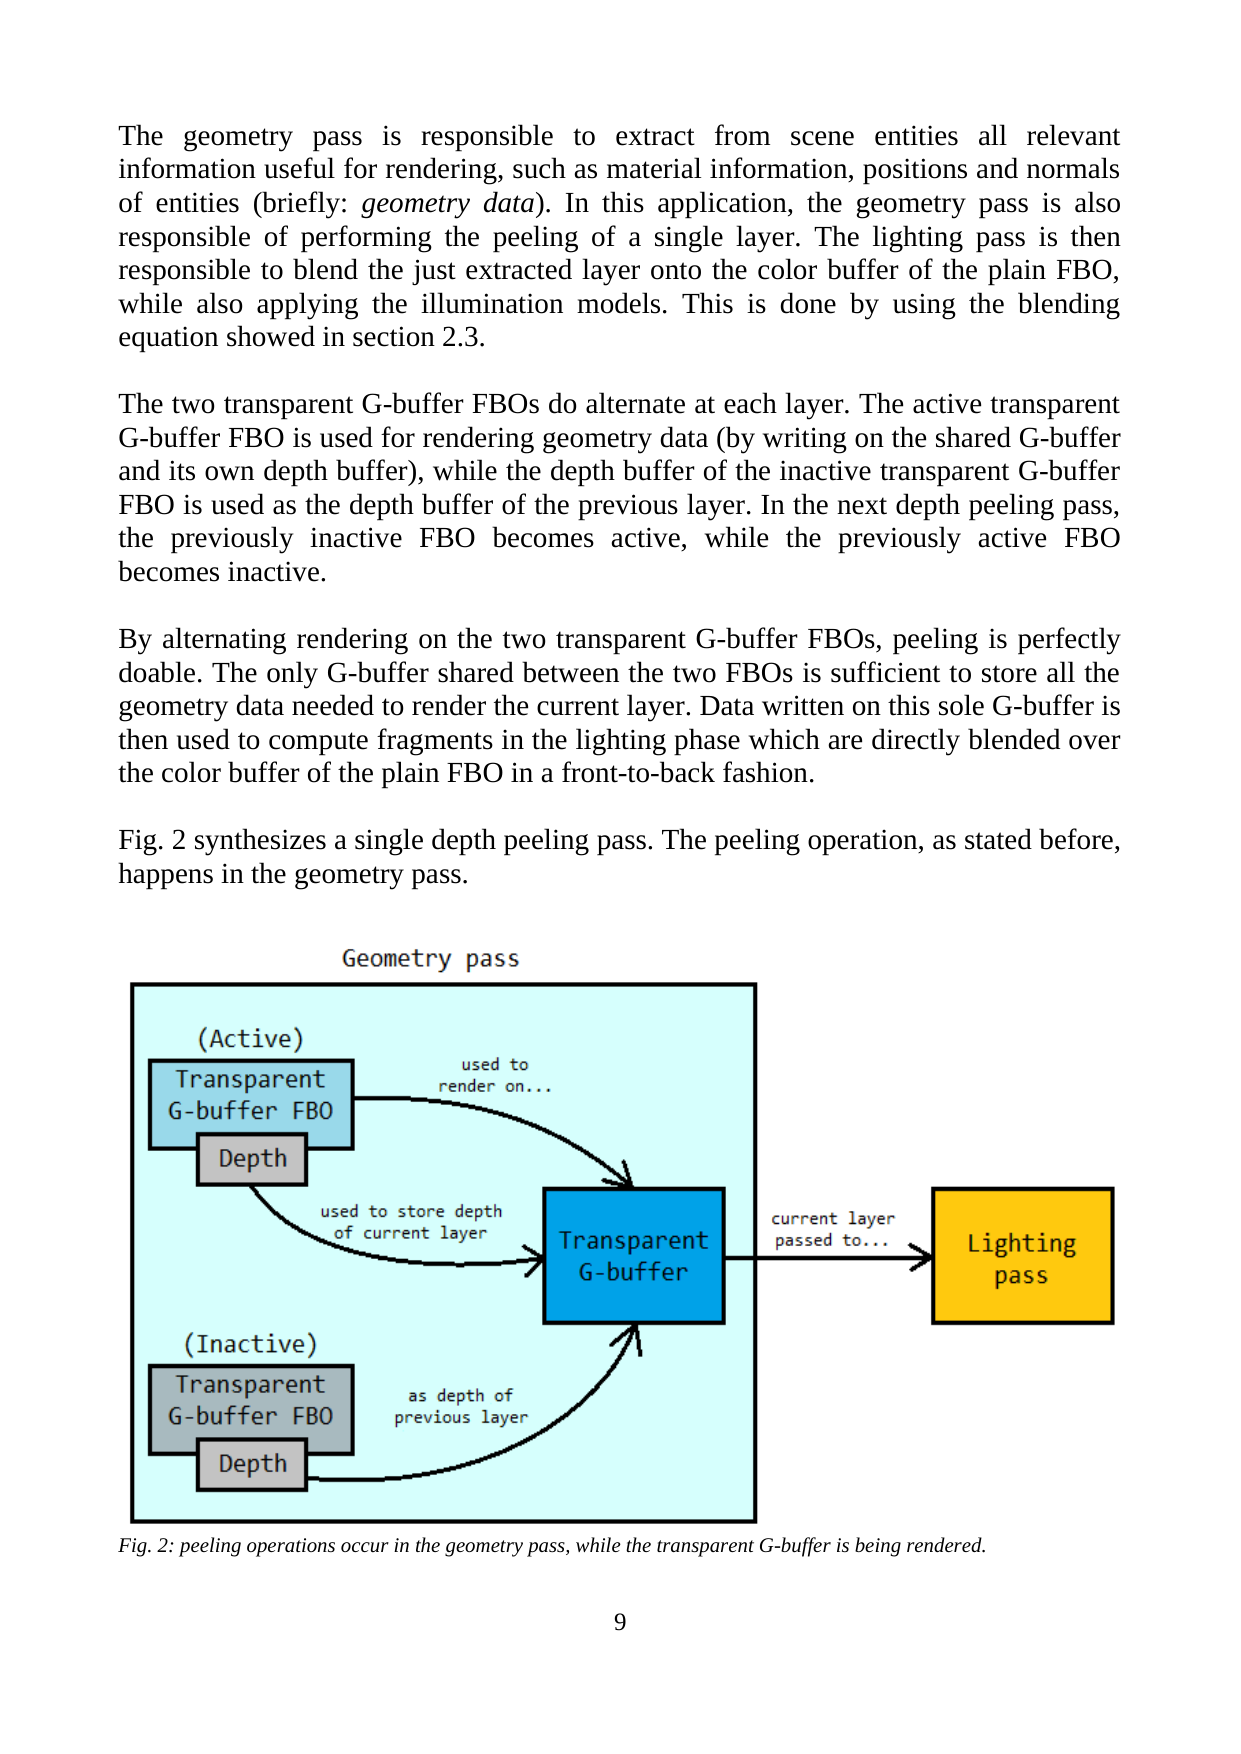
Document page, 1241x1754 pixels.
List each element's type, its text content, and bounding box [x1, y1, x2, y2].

text Fig. 2 synthesizes a single depth peeling pass. The peeling operation, as stated before, happens in the geometry pass. [118, 822, 1122, 889]
text The two transparent G-buffer FBOs do alternate at each layer. The active transparent G-buffer FBO is used for rendering geometry data (by writing on the shared G-buffer and its own depth buffer), while the depth buffer of the inactive transparent G-buffer FBO is used as the depth buffer of the previous layer. In the next depth peeling pass, the previously inactive FBO becomes active, while the previously active FBO becomes inactive. [118, 386, 1122, 588]
text By alternating rendering on the two transparent G-buffer FBOs, peeling is perfectly doable. The only G-buffer shared between the two FBOs is sufficient to store all the geometry data needed to render the current layer. Data written on this sole G-buffer is then used to compute fragments in the lighting phase which are directly blended over the color buffer of the plain FBO in a front-to-back fashion. [118, 621, 1122, 789]
picture [118, 935, 1123, 1534]
text Fig. 2: peeling operations occur in the geometry pass, while the transparent G-buffer is being rendered. [118, 1534, 1122, 1557]
text The geometry pass is responsible to extract from scene entities all relevant information useful for rendering, such as material information, positions and normals of entities (briefly: geometry data). In this application, the geometry pass is also responsible of performing the peeling of a single layer. The lighting pass is then responsible to blend the just extracted layer onto the color buffer of the plain FBO, while also applying the illumination models. This is done by using the blending equation showed in section 2.3. [118, 118, 1122, 353]
